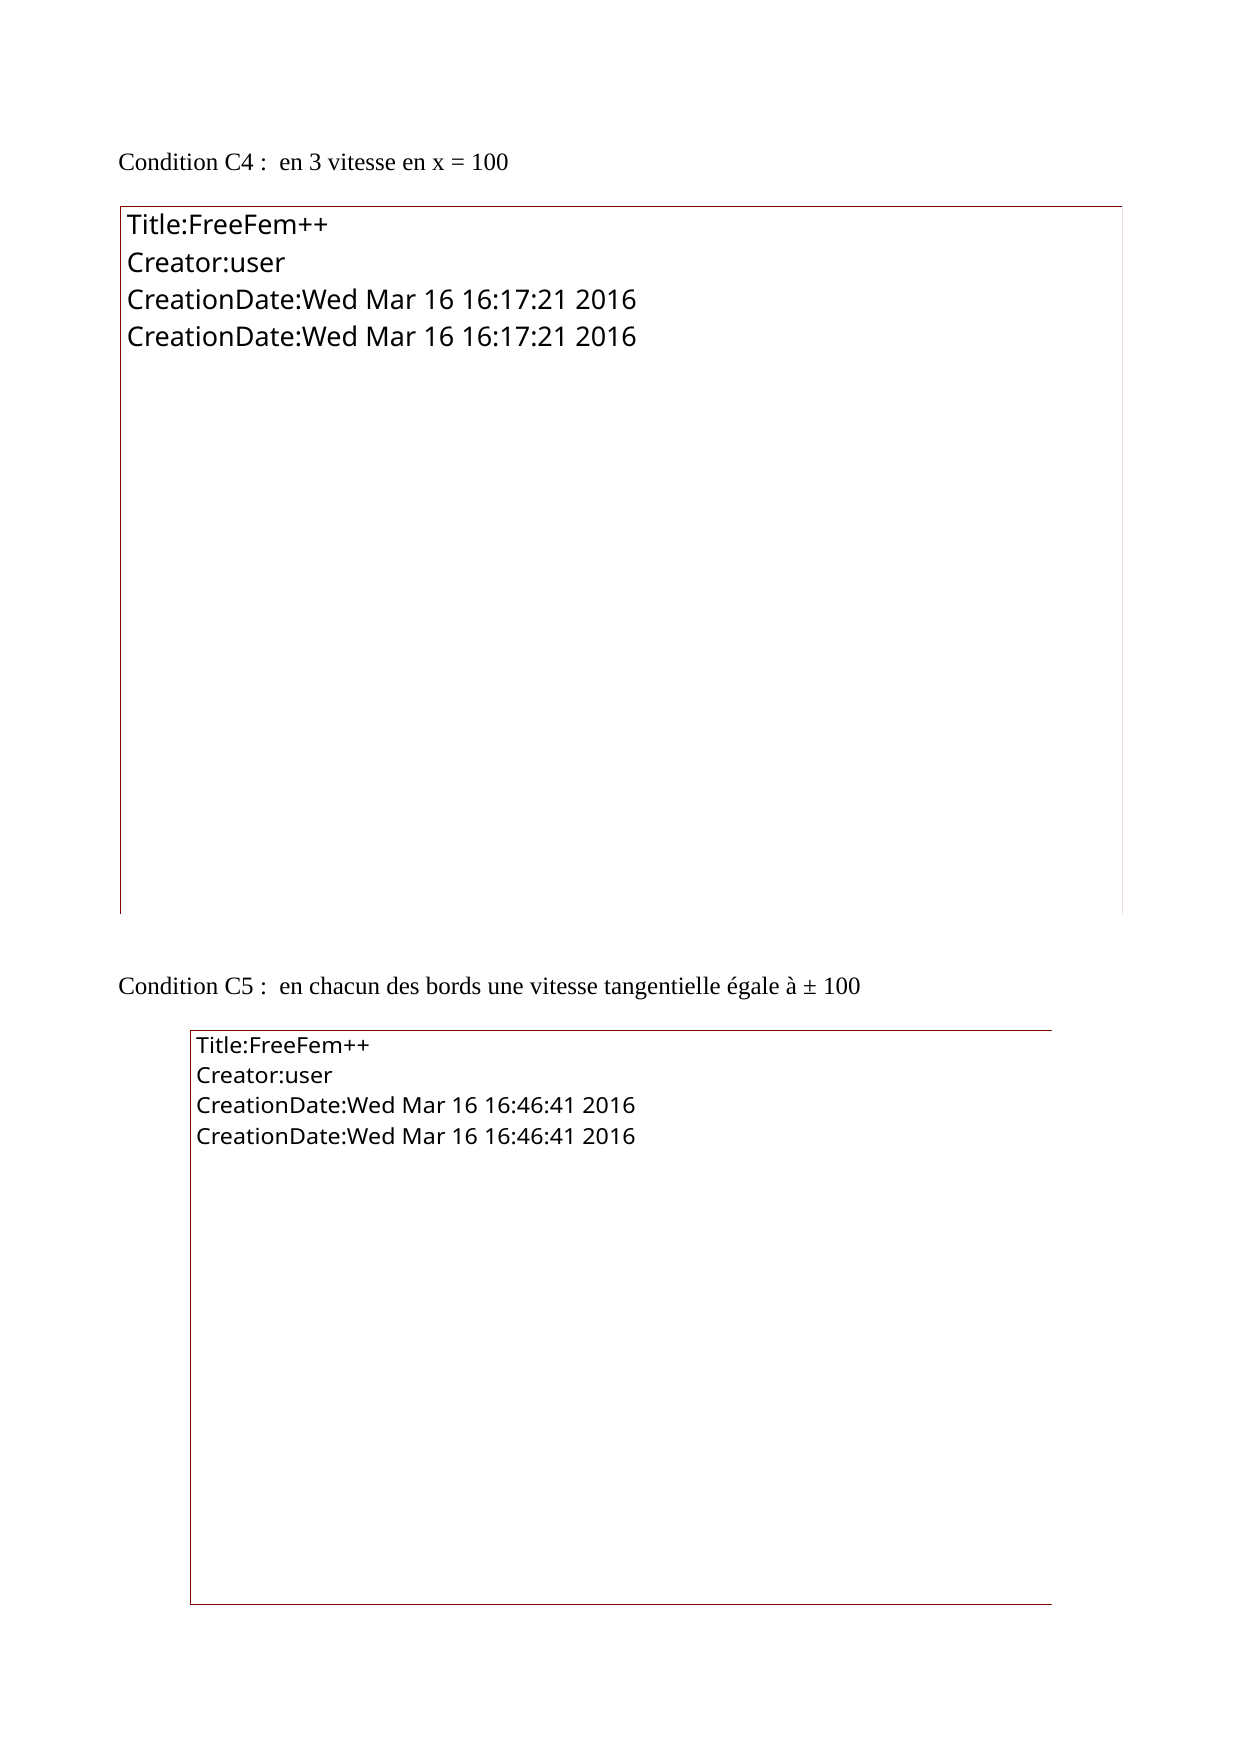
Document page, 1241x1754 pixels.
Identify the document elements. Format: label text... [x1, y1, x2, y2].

text Condition C5 : en chacun des bords une vitesse tangentielle égale à ± 100 [118, 971, 1122, 1000]
text Condition C4 : en 3 vitesse en x = 100 [118, 147, 1122, 176]
